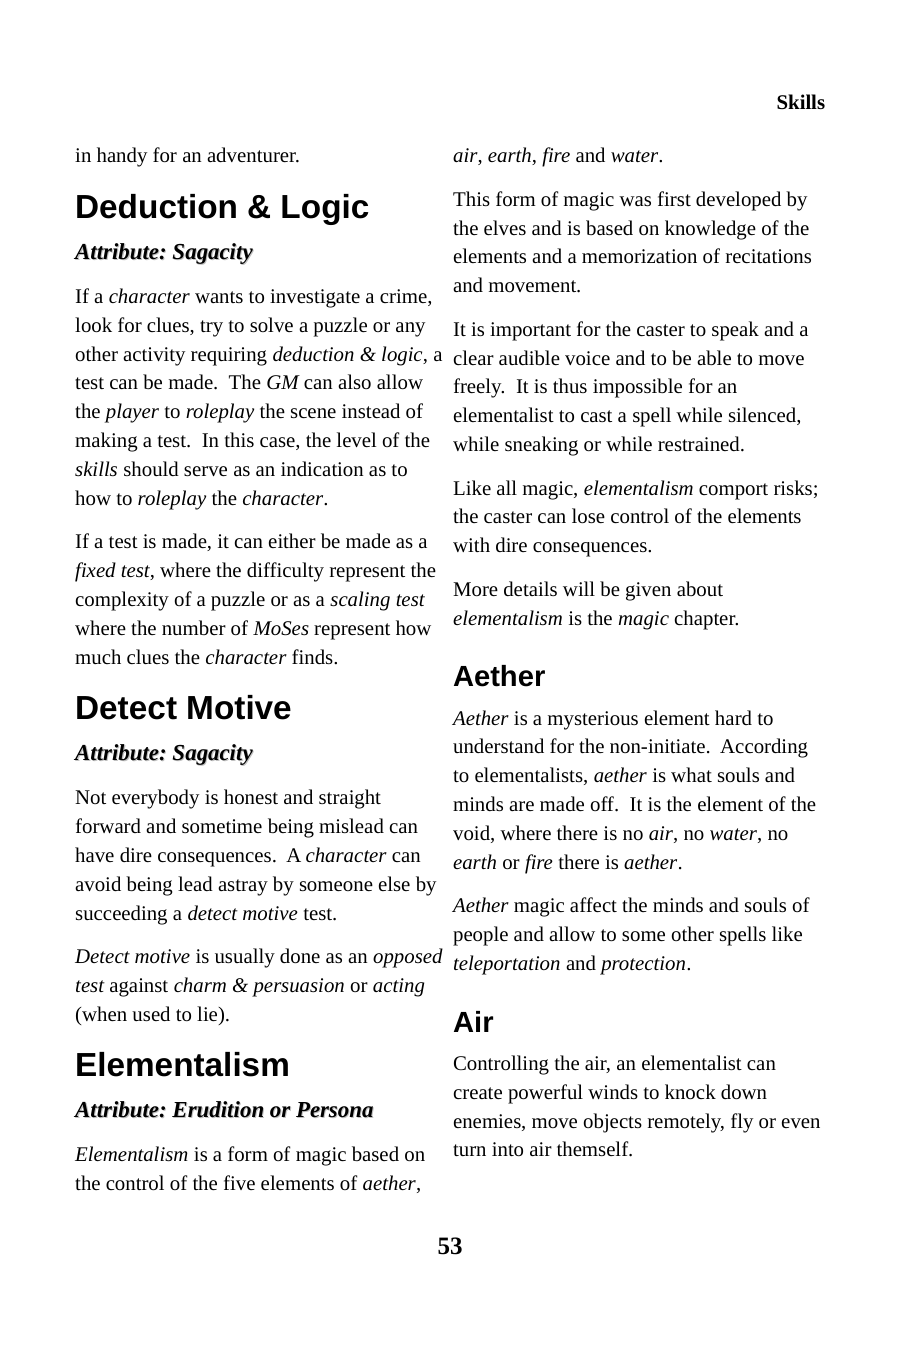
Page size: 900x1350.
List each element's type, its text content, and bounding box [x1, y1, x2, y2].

text Attribute: Erudition or Persona [75, 1096, 447, 1122]
text Like all magic, elementalism comport risks; the caster can lose control of the elements with dire consequences. [453, 476, 825, 557]
text Not everybody is honest and straight forward and sometime being mislead can have dire consequences. A character can avoid being lead astray by someone else by succeeding a detect motive test. [75, 785, 447, 925]
text It is important for the caster to speak and a clear audible voice and to be able to move freely. It is thus impossible for an elementalist to cast a spell while silenced, while sneaking or while restrained. [453, 317, 825, 456]
text Elementalism is a form of magic based on the control of the five elements of aether, [75, 1142, 447, 1195]
subtitle Detect Motive [75, 688, 447, 727]
text Aether is a mysterious element hard to understand for the non-initiate. According to elementalists, aether is what souls and minds are made off. It is the element of the void, where there is no air, no water, no earth or fire there is aether. [453, 706, 825, 874]
subtitle Air [453, 1005, 825, 1038]
text air, earth, fire and water. [453, 143, 825, 167]
text If a test is made, it can either be made as a fixed test, where the difficulty represent the complexity of a puzzle or as a scaling test where the number of MoSes represent how much clues the character finds. [75, 529, 447, 669]
text Aether magic affect the minds and souls of people and allow to some other spells like teleportation and protection. [453, 893, 825, 975]
text This form of magic was first developed by the elves and is based on knowledge of the elements and a memorization of recitations and movement. [453, 187, 825, 297]
text More details will be given about elementalism is the magic chapter. [453, 577, 825, 630]
text Attribute: Sagacity [75, 238, 447, 264]
text Detect motive is usually done as an opposed test against charm & persuasion or acting (when used to lie). [75, 944, 447, 1026]
text in handy for an adventurer. [75, 143, 447, 167]
subtitle Aether [453, 659, 825, 693]
subtitle Elementalism [75, 1045, 447, 1084]
text Attribute: Sagacity [75, 739, 447, 765]
text If a character wants to investigate a crime, look for clues, try to solve a puzzle or any other activity requiring deduction & logic, a test can be made. The GM can also allow the player to roleplay the scene instead of making a test. In this case, the level of the skills should serve as an indication as to how to roleplay the character. [75, 284, 447, 510]
text Controlling the air, an elementalist can create powerful winds to knock down enemies, move objects remotely, fly or even turn into air themself. [453, 1051, 825, 1161]
subtitle Deduction & Logic [75, 187, 447, 225]
